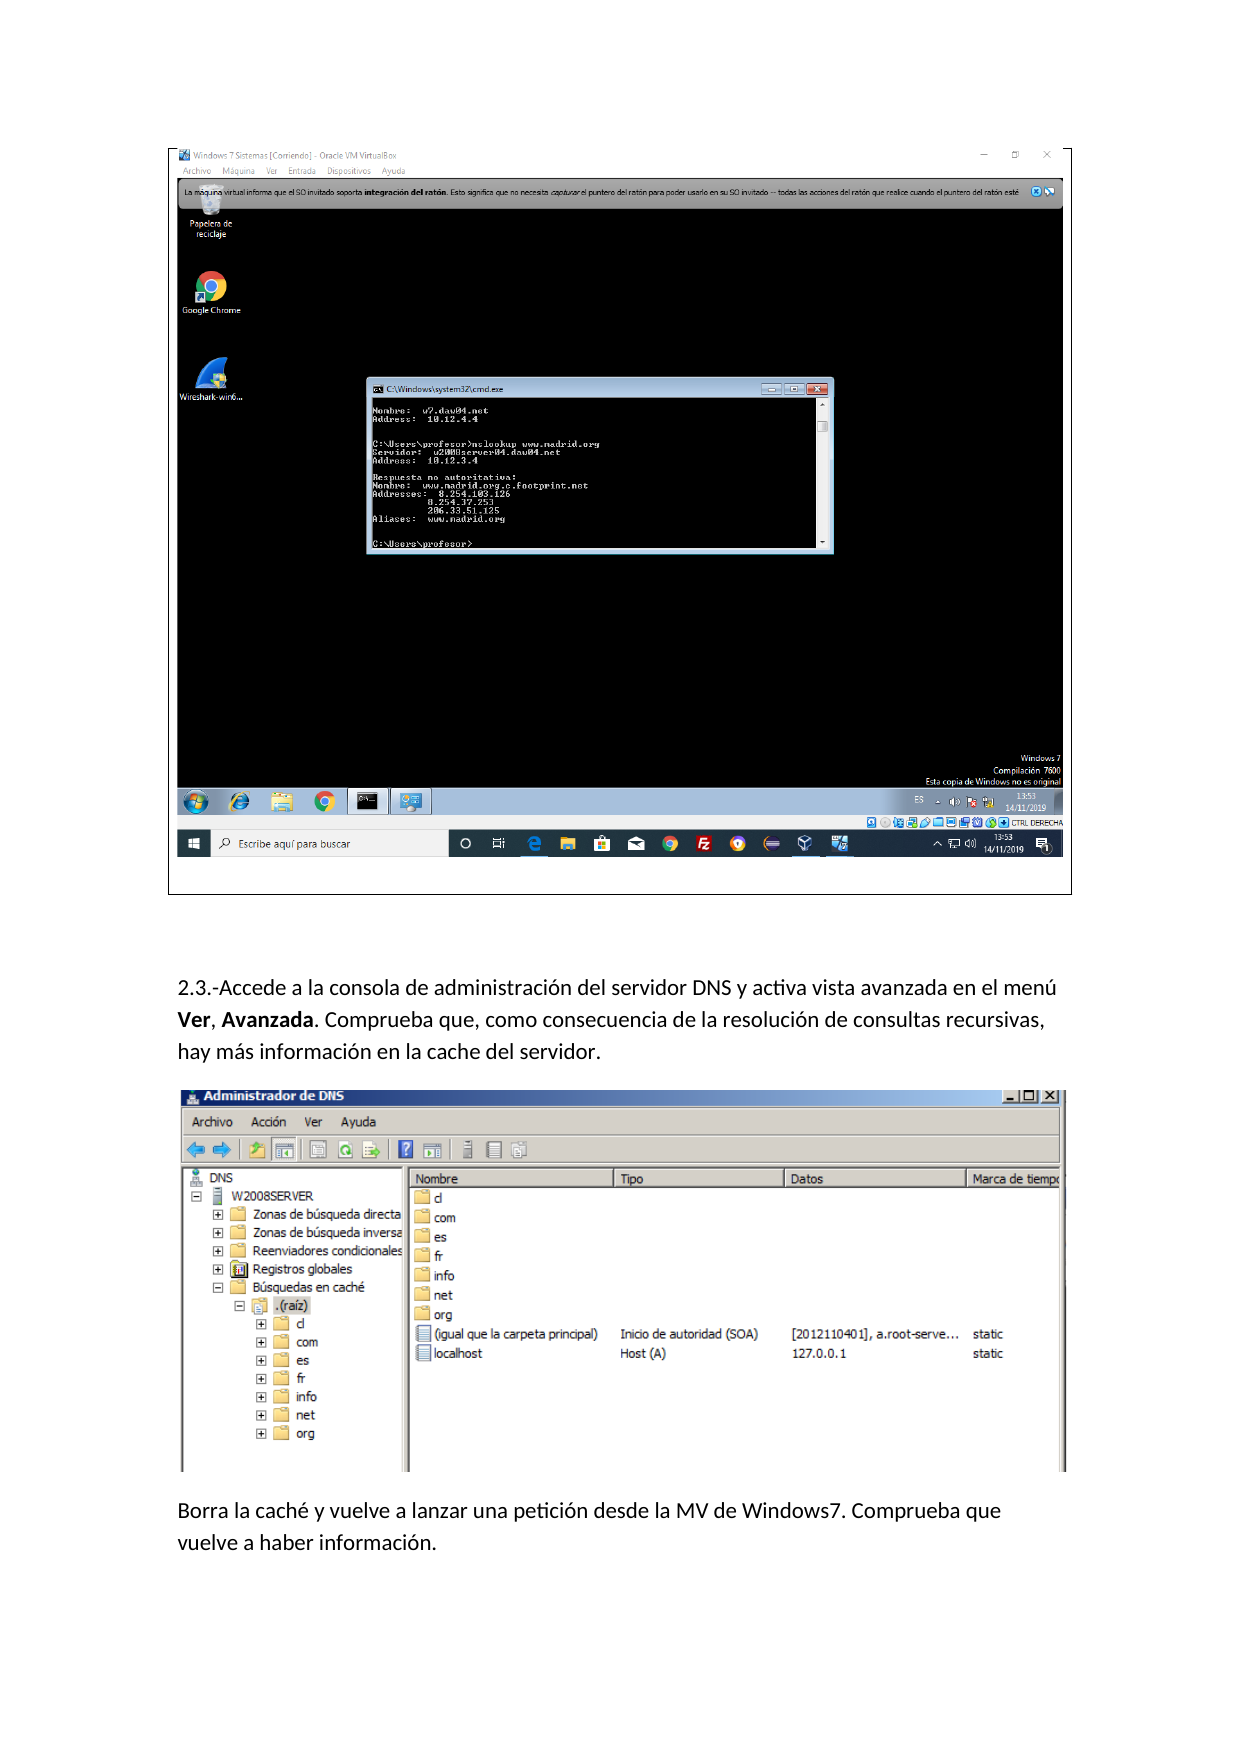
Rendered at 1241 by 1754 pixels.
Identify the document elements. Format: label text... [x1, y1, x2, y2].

text Borra la caché y vuelve a lanzar una petición desde la MV de Windows7. Comprueba que vuelve a haber información. [177, 1496, 1063, 1556]
picture [180, 1090, 1067, 1472]
picture [177, 147, 1063, 857]
text 2.3.-Accede a la consola de administración del servidor DNS y activa vista avanzada en el menú Ver, Avanzada. Comprueba que, como consecuencia de la resolución de consultas recursivas, hay más información en la cache del servidor. [177, 973, 1063, 1065]
